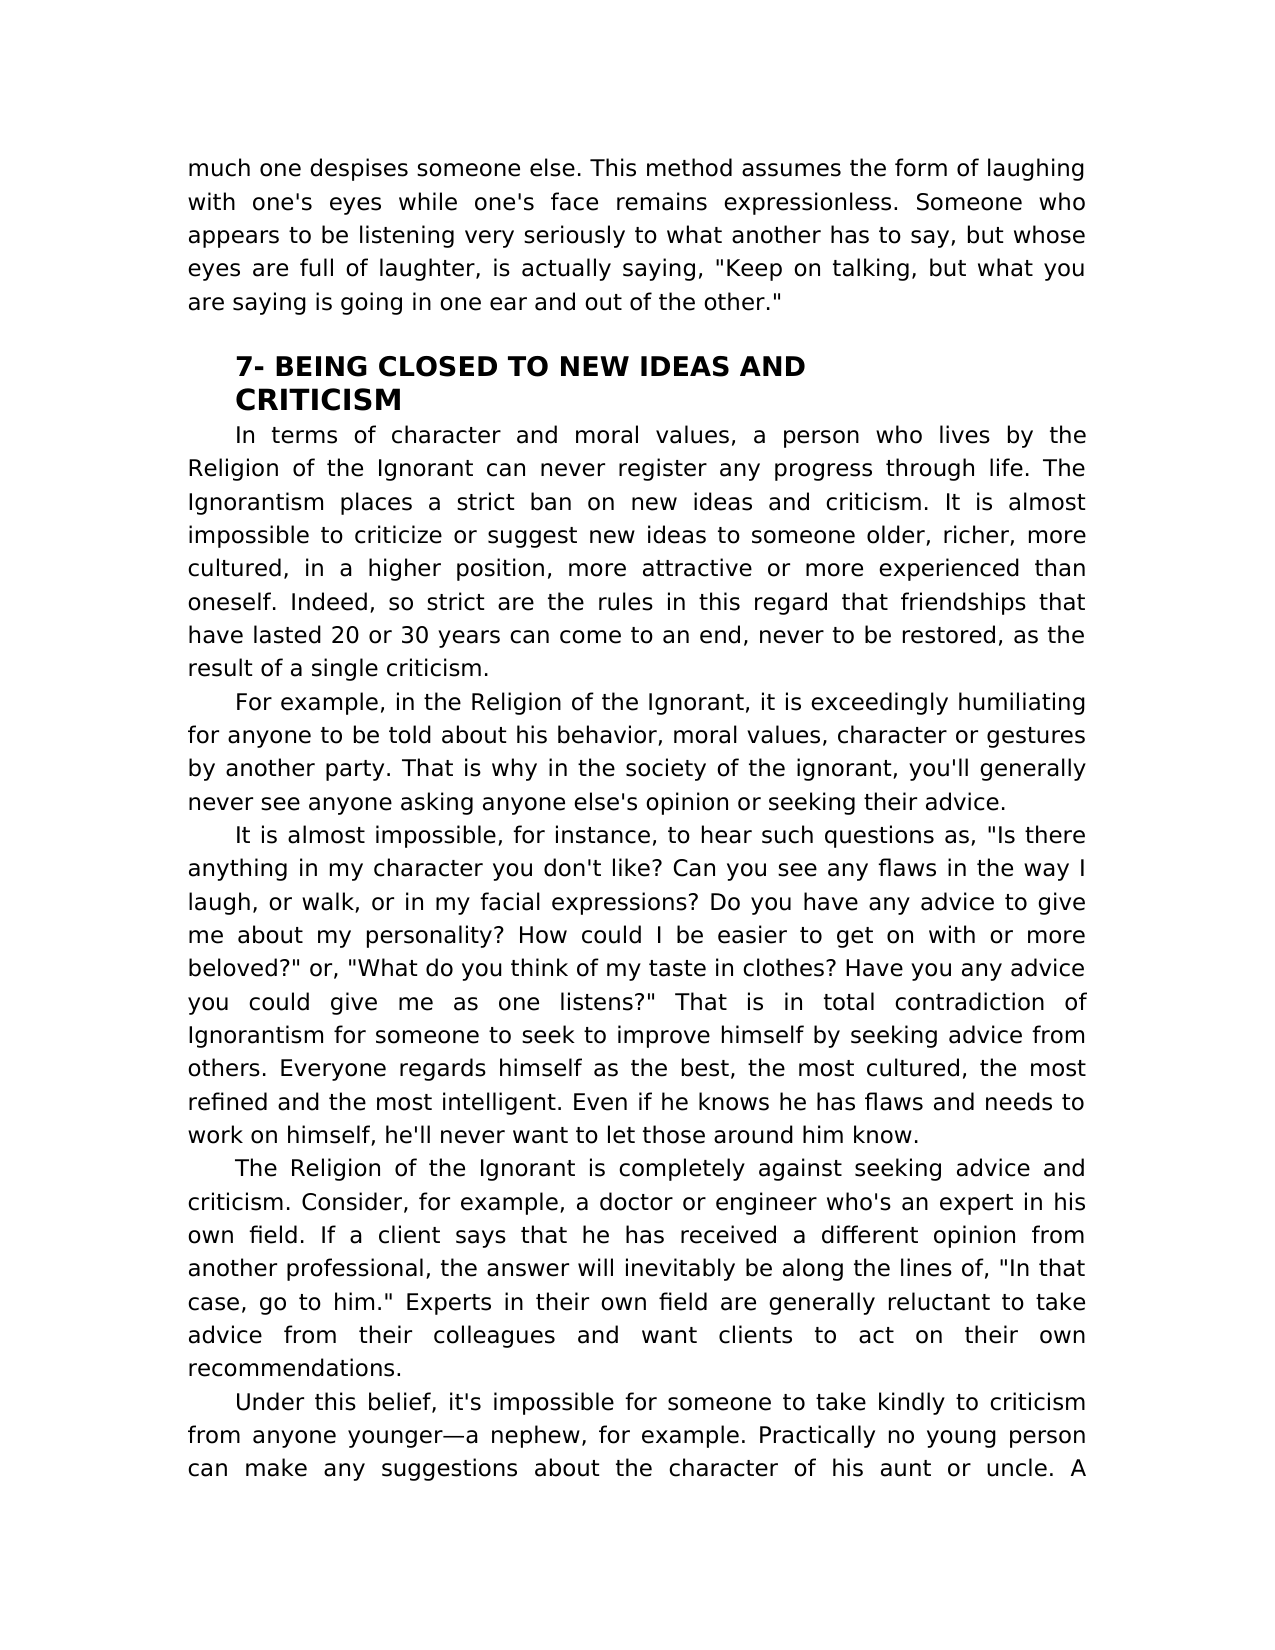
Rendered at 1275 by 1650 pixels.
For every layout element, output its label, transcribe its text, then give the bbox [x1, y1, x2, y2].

text In terms of character and moral values, a person who lives by the Religion of the Ignorant can never register any progress through life. The Ignorantism places a strict ban on new ideas and criticism. It is almost impossible to criticize or suggest new ideas to someone older, richer, more cultured, in a higher position, more attractive or more experienced than oneself. Indeed, so strict are the rules in this regard that friendships that have lasted 20 or 30 years can come to an end, never to be restored, as the result of a single criticism. [187, 417, 1087, 683]
text It is almost impossible, for instance, to hear such questions as, "Is there anything in my character you don't like? Can you see any flaws in the way I laugh, or walk, or in my facial expressions? Do you have any advice to give me about my personality? How could I be easier to get on with or more beloved?" or, "What do you think of my taste in clothes? Have you any advice you could give me as one listens?" That is in total contradiction of Ignorantism for someone to seek to improve himself by seeking advice from others. Everyone regards himself as the best, the most cultured, the most refined and the most intelligent. Even if he knows he has flaws and needs to work on himself, he'll never want to let those around him know. [187, 817, 1087, 1150]
text 7- BEING CLOSED TO NEW IDEAS AND [187, 350, 1087, 383]
text For example, in the Religion of the Ignorant, it is exceedingly humiliating for anyone to be told about his behavior, moral values, character or gestures by another party. That is why in the society of the ignorant, you'll generally never see anyone asking anyone else's opinion or seeking their advice. [187, 683, 1087, 817]
text much one despises someone else. This method assumes the form of laughing with one's eyes while one's face remains expressionless. Someone who appears to be listening very seriously to what another has to say, but whose eyes are full of laughter, is actually saying, "Keep on talking, but what you are saying is going in one ear and out of the other." [187, 150, 1087, 317]
text CRITICISM [187, 383, 1087, 417]
text Under this belief, it's impossible for someone to take kindly to criticism from anyone younger—a nephew, for example. Practically no young person can make any suggestions about the character of his aunt or uncle. A [187, 1383, 1087, 1483]
text The Religion of the Ignorant is completely against seeking advice and criticism. Consider, for example, a doctor or engineer who's an expert in his own field. If a client says that he has received a different opinion from another professional, the answer will inevitably be along the lines of, "In that case, go to him." Experts in their own field are generally reluctant to take advice from their colleagues and want clients to act on their own recommendations. [187, 1150, 1087, 1383]
